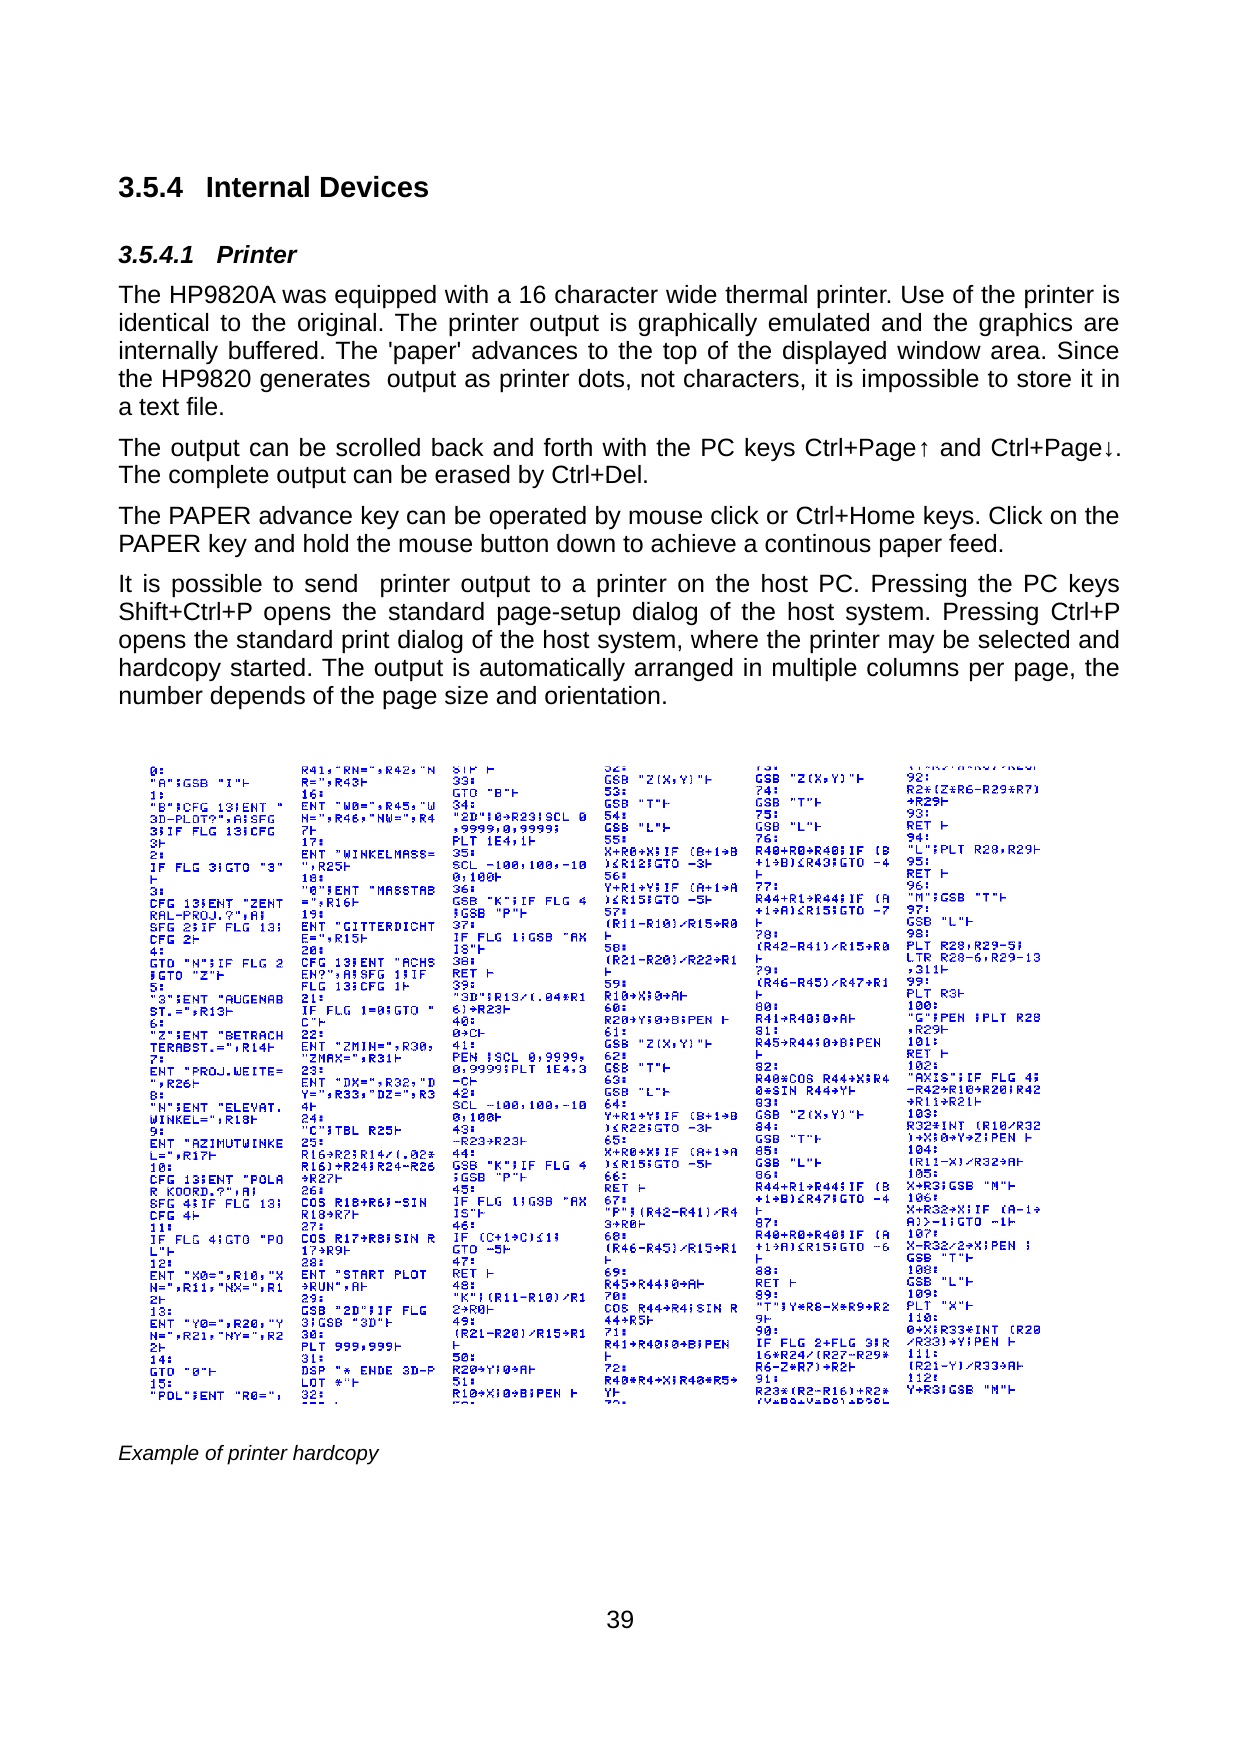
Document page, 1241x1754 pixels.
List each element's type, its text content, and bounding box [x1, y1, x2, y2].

text The PAPER advance key can be operated by mouse click or Ctrl+Home keys. Click on the PAPER key and hold the mouse button down to achieve a continous paper feed. [118, 502, 1122, 558]
text The output can be scrolled back and forth with the PC keys Ctrl+Page↑ and Ctrl+Page↓. The complete output can be erased by Ctrl+Del. [118, 433, 1122, 489]
subtitle Printer [118, 241, 1122, 269]
subtitle Internal Devices [118, 171, 1122, 204]
text It is possible to send printer output to a printer on the host PC. Pressing the PC keys Shift+Ctrl+P opens the standard page-setup dialog of the host system. Pressing Ctrl+P opens the standard print dialog of the host system, where the printer may be selected and hardcopy started. The output is automatically arranged in multiple columns per page, the number depends of the page size and orientation. [118, 570, 1122, 710]
text Example of printer hardcopy [118, 1442, 1122, 1465]
text The HP9820A was equipped with a 16 character wide thermal printer. Use of the printer is identical to the original. The printer output is graphically emulated and the graphics are internally buffered. The 'paper' advances to the top of the displayed window area. Since the HP9820 generates output as printer dots, not characters, it is impossible to store it in a text file. [118, 281, 1122, 421]
